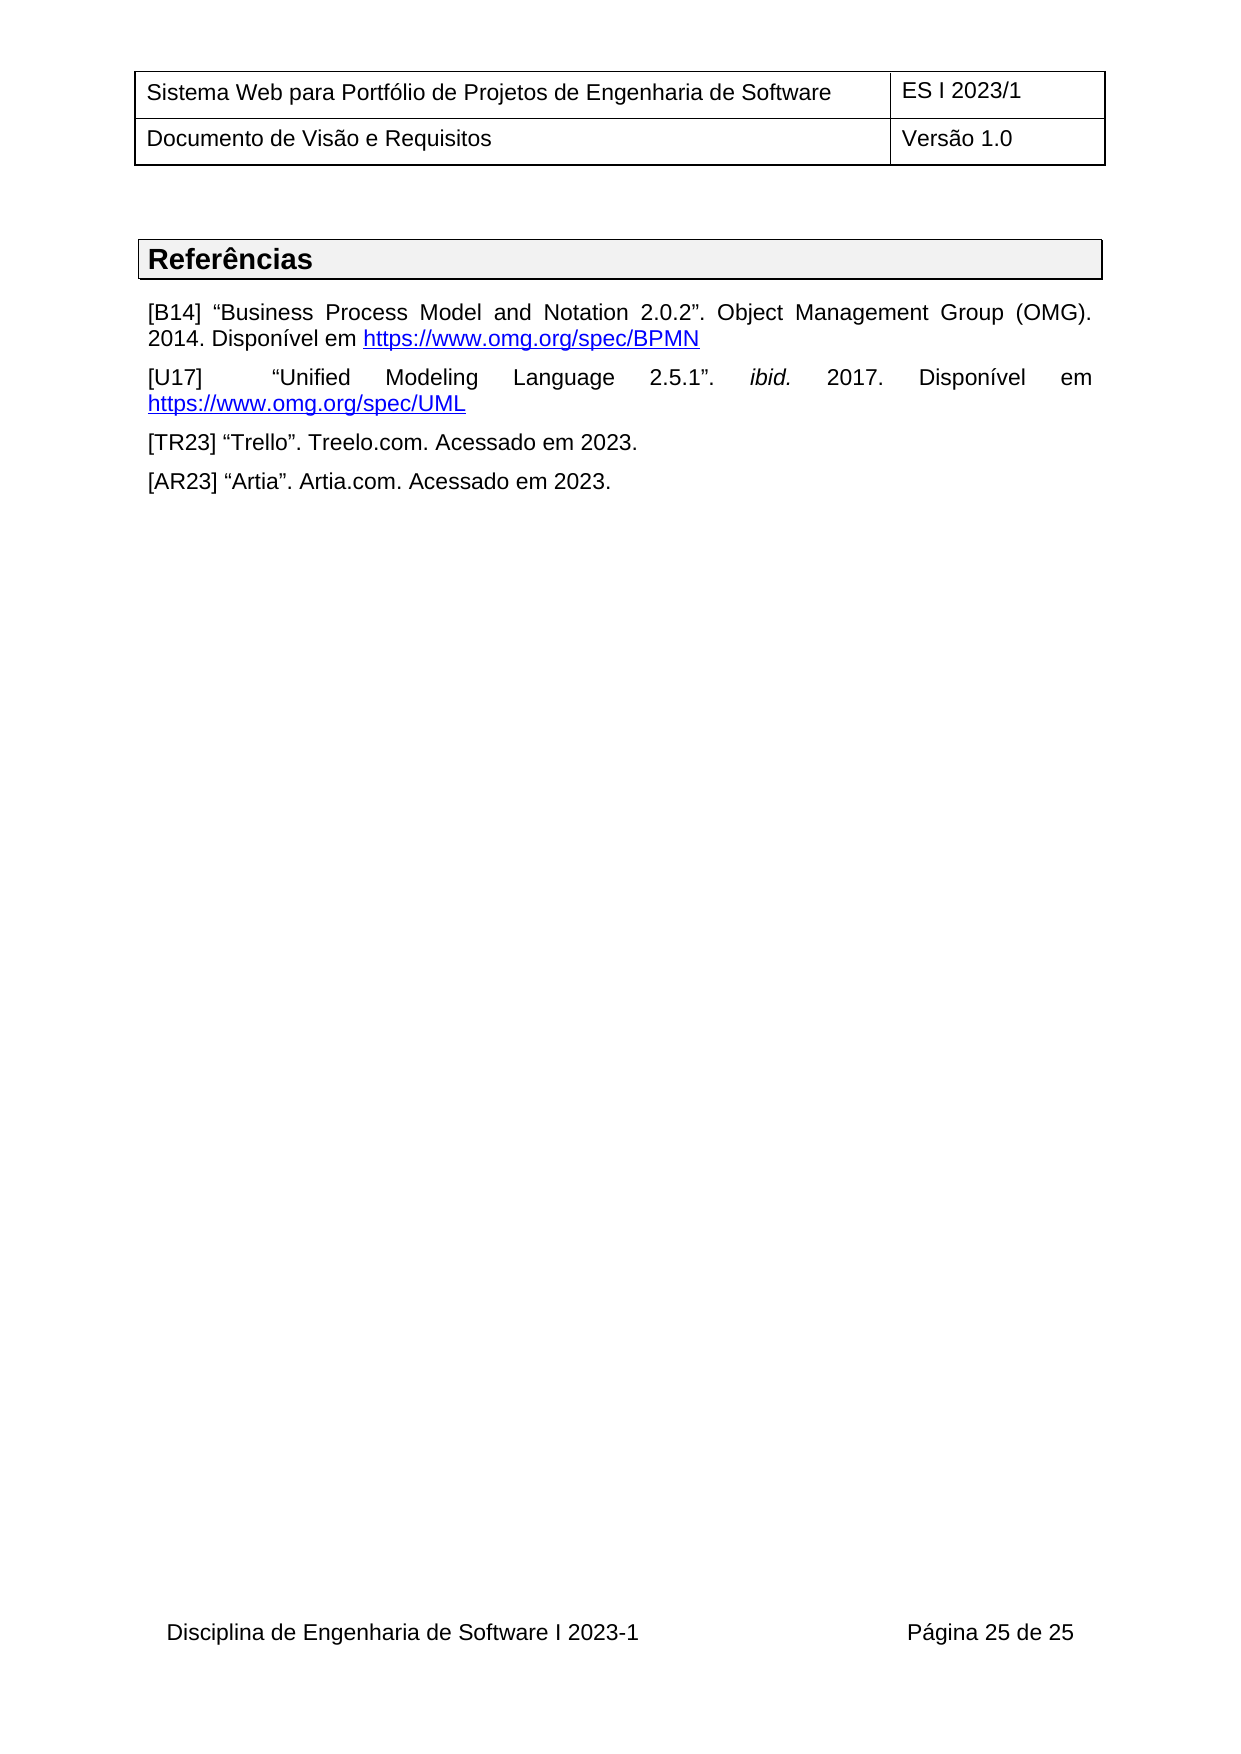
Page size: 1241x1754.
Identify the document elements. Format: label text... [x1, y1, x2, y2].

text [U17] “Unified Modeling Language 2.5.1”. ibid. 2017. Disponível em https://www.omg.org/spec/UML [148, 364, 1092, 417]
subtitle Referências [139, 240, 1101, 278]
text [AR23] “Artia”. Artia.com. Acessado em 2023. [148, 468, 1092, 494]
text [TR23] “Trello”. Treelo.com. Acessado em 2023. [148, 429, 1092, 456]
text [B14] “Business Process Model and Notation 2.0.2”. Object Management Group (OMG). 2014. Disponível em https://www.omg.org/spec/BPMN [148, 299, 1092, 352]
